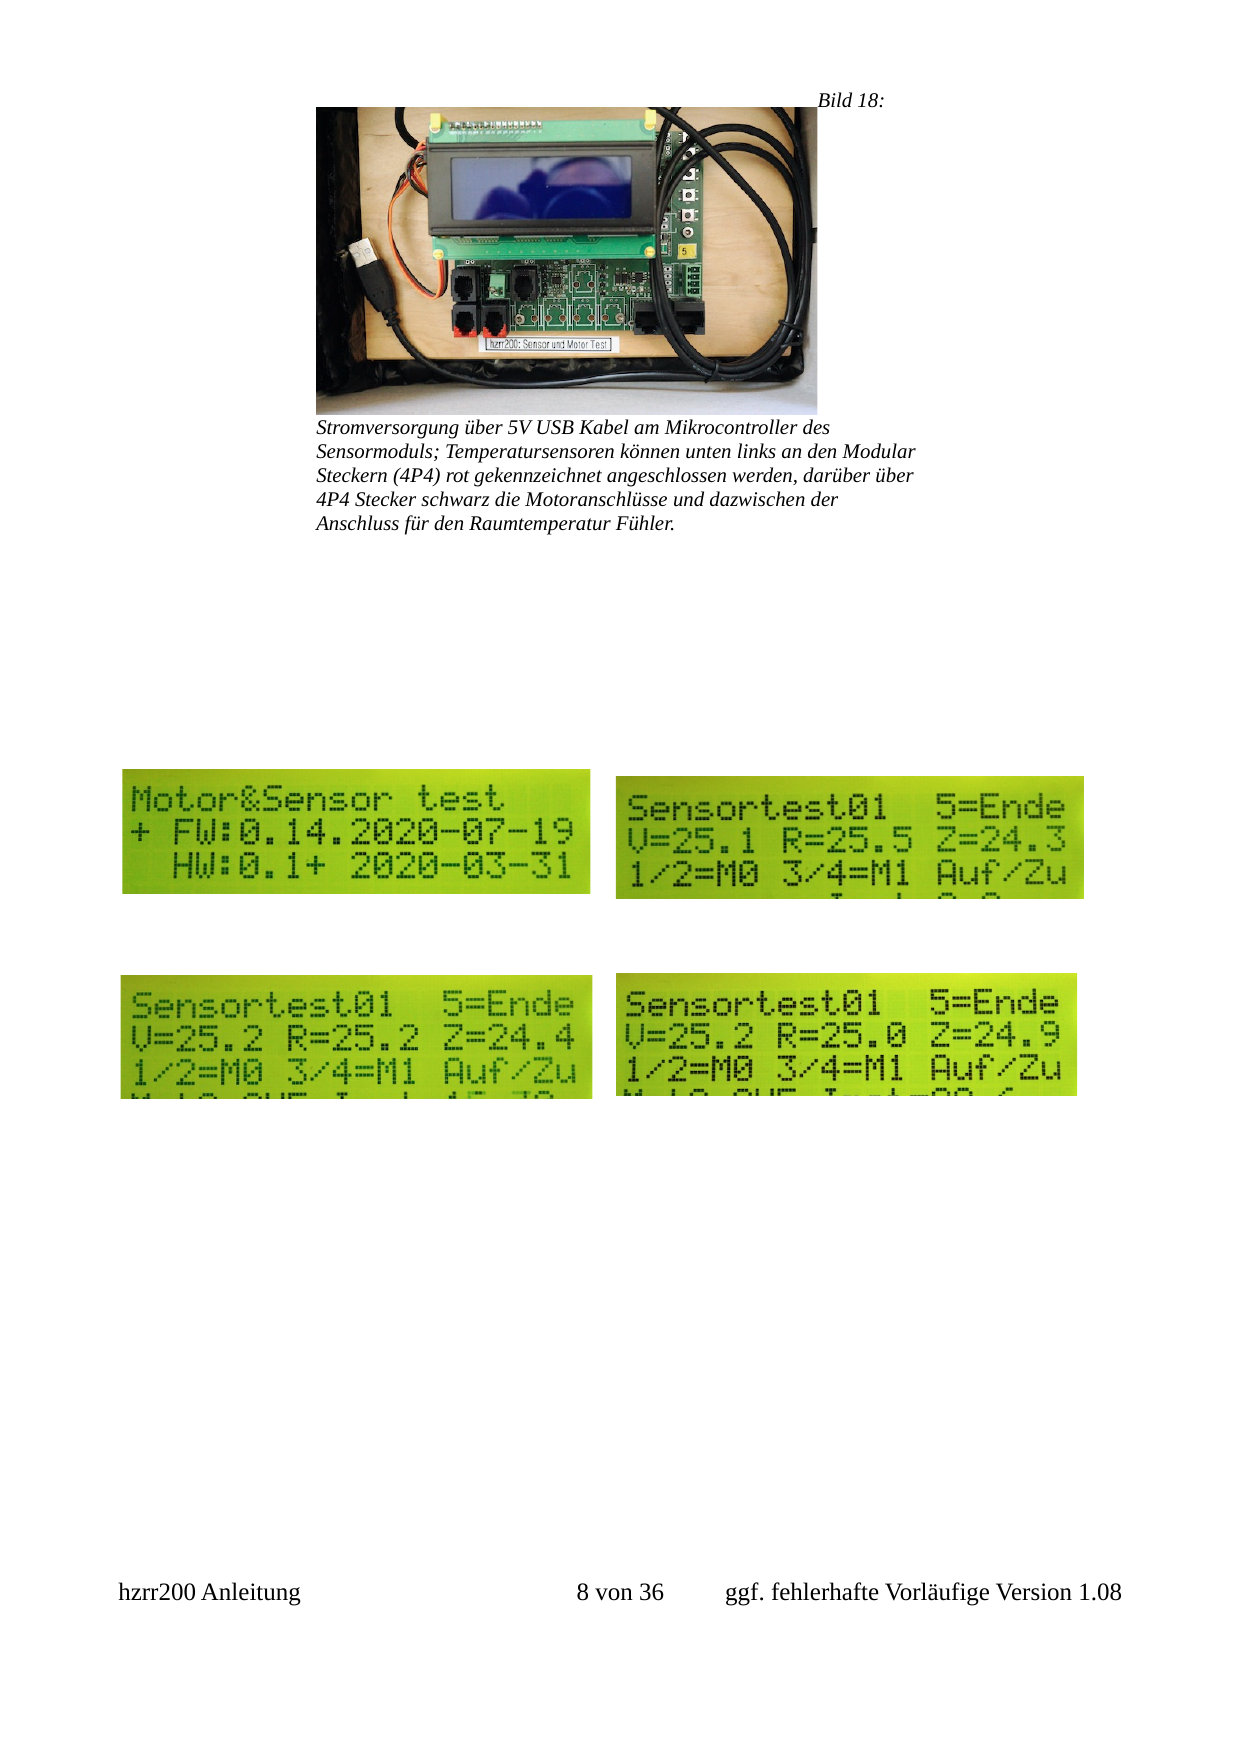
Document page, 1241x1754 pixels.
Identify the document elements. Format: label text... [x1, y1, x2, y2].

picture [616, 973, 1078, 1096]
picture [316, 107, 818, 415]
text Bild 18: Stromversorgung über 5V USB Kabel am Mikrocontroller des Sensormoduls; Temperatursensoren können unten links an den Modular Steckern (4P4) rot gekennzeichnet angeschlossen werden, darüber über 4P4 Stecker schwarz die Motoranschlüsse und dazwischen der Anschluss für den Raumtemperatur Fühler. [316, 87, 924, 535]
picture [615, 776, 1084, 899]
text Bild 21: Taste2 bei angeschlossenem Motor gedrückt: Motor0 Zu auf Anschlag, Strom ist 98.6mA (typischer Wert, kann zwischen 80 und 120mA sein) [616, 954, 1077, 973]
text Bild 20: Erste Anzeige nach dem Start; V)orlauf- R)ücklauf- Z)immertemperatur in °C; Taste1: Motor0 Auf ... Taste4: Motor1 Zu; Taste 5 Neu starten [616, 757, 1084, 776]
text Bild 22: Taste1 bei angeschlossenem Motor gedrückt: Motor0 Auf, Strom ist 15.3mA (typischer Wert, kann ca. 10 bis 40mA sein) [121, 956, 592, 975]
picture [120, 975, 593, 1099]
text Bild 19: Start Anzeige [122, 749, 590, 769]
picture [122, 769, 591, 894]
